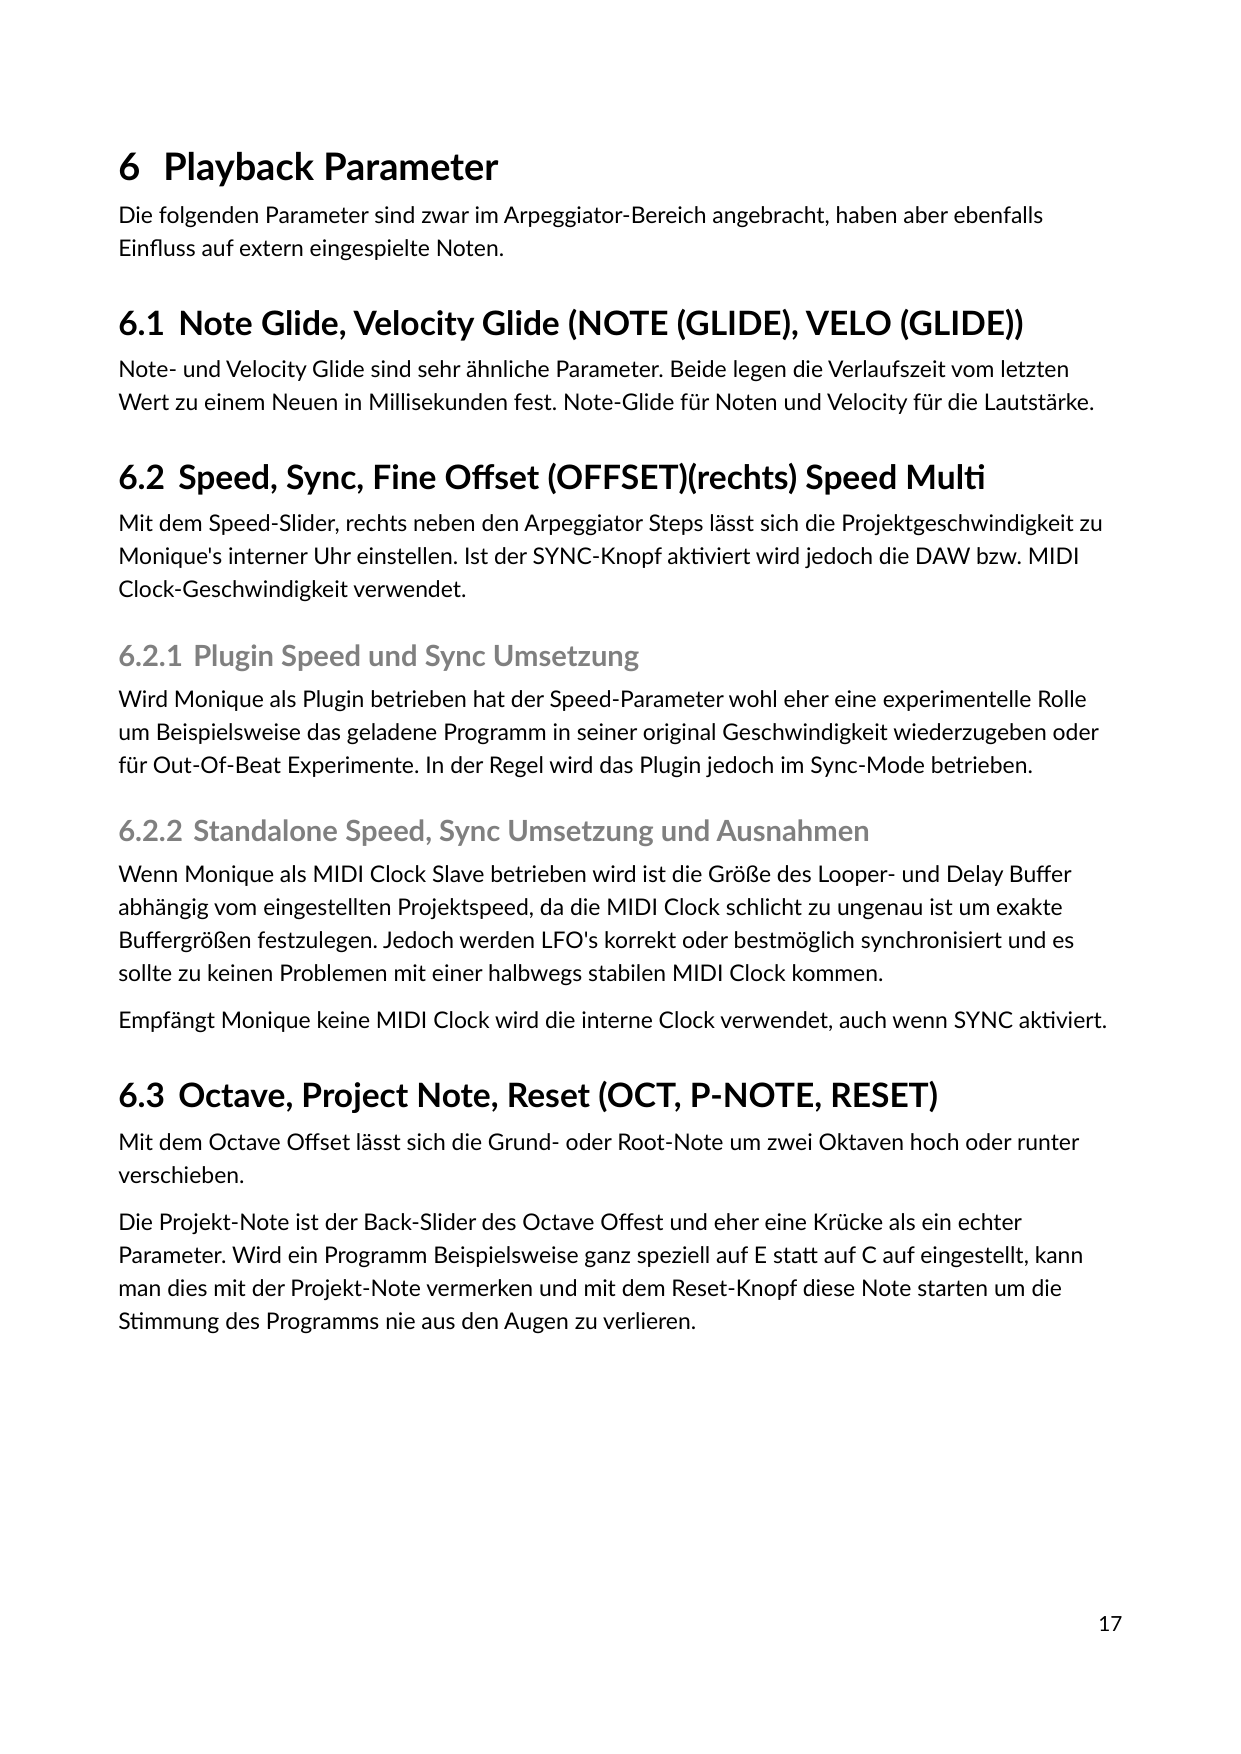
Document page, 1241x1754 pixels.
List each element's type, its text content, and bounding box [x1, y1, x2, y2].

text Wird Monique als Plugin betrieben hat der Speed-Parameter wohl eher eine experimentelle Rolle um Beispielsweise das geladene Programm in seiner original Geschwindigkeit wiederzugeben oder für Out-Of-Beat Experimente. In der Regel wird das Plugin jedoch im Sync-Mode betrieben. [118, 685, 1122, 778]
subtitle Note Glide, Velocity Glide (NOTE (GLIDE), VELO (GLIDE)) [118, 302, 1122, 343]
text Mit dem Octave Offset lässt sich die Grund- oder Root-Note um zwei Oktaven hoch oder runter verschieben. [118, 1127, 1122, 1188]
subtitle Speed, Sync, Fine Offset (OFFSET)(rechts) Speed Multi [118, 456, 1122, 497]
text Empfängt Monique keine MIDI Clock wird die interne Clock verwendet, auch wenn SYNC aktiviert. [118, 1006, 1122, 1034]
text Die Projekt-Note ist der Back-Slider des Octave Offest und eher eine Krücke als ein echter Parameter. Wird ein Programm Beispielsweise ganz speziell auf E statt auf C auf eingestellt, kann man dies mit der Projekt-Note vermerken und mit dem Reset-Knopf diese Note starten um die Stimmung des Programms nie aus den Augen zu verlieren. [118, 1208, 1122, 1334]
subtitle Plugin Speed und Sync Umsetzung [118, 637, 1122, 672]
text Note- und Velocity Glide sind sehr ähnliche Parameter. Beide legen die Verlaufszeit vom letzten Wert zu einem Neuen in Millisekunden fest. Note-Glide für Noten und Velocity für die Lautstärke. [118, 355, 1122, 416]
text Mit dem Speed-Slider, rechts neben den Arpeggiator Steps lässt sich die Projektgeschwindigkeit zu Monique's interner Uhr einstellen. Ist der SYNC-Knopf aktiviert wird jedoch die DAW bzw. MIDI Clock-Geschwindigkeit verwendet. [118, 509, 1122, 603]
subtitle Octave, Project Note, Reset (OCT, P-NOTE, RESET) [118, 1075, 1122, 1115]
subtitle Standalone Speed, Sync Umsetzung und Ausnahmen [118, 813, 1122, 848]
text Wenn Monique als MIDI Clock Slave betrieben wird ist die Größe des Looper- und Delay Buffer abhängig vom eingestellten Projektspeed, da die MIDI Clock schlicht zu ungenau ist um exakte Buffergrößen festzulegen. Jedoch werden LFO's korrekt oder bestmöglich synchronisiert und es sollte zu keinen Problemen mit einer halbwegs stabilen MIDI Clock kommen. [118, 860, 1122, 986]
text Die folgenden Parameter sind zwar im Arpeggiator-Bereich angebracht, haben aber ebenfalls Einfluss auf extern eingespielte Noten. [118, 201, 1122, 262]
subtitle Playback Parameter [118, 143, 1122, 189]
